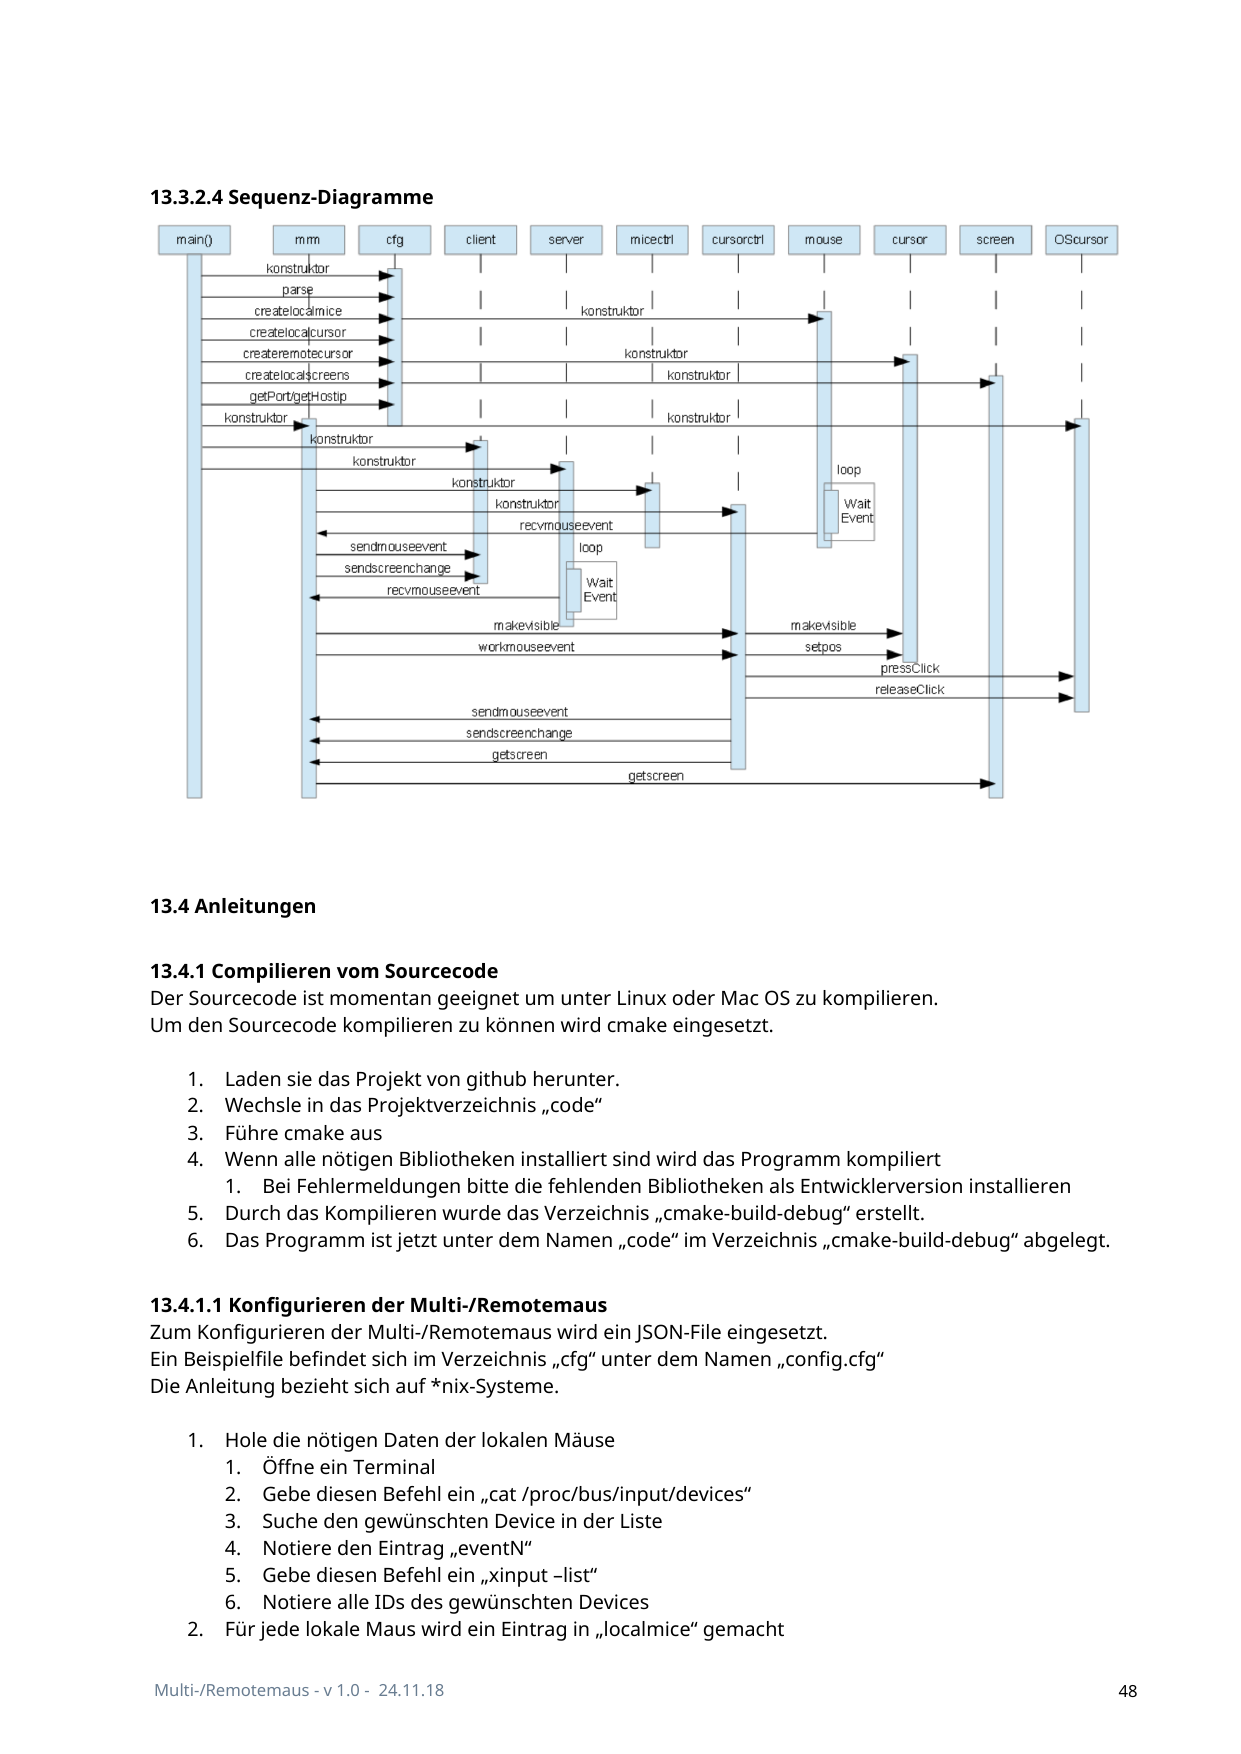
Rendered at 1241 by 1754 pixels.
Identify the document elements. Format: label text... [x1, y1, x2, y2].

text Die Anleitung bezieht sich auf *nix-Systeme. [149, 1372, 1136, 1399]
list Gebe diesen Befehl ein „xinput –list“ [224, 1561, 1136, 1588]
subtitle Sequenz-Diagramme [149, 183, 1136, 210]
list Laden sie das Projekt von github herunter. [187, 1065, 1136, 1092]
text Ein Beispielfile befindet sich im Verzeichnis „cfg“ unter dem Namen „config.cfg“ [149, 1345, 1136, 1372]
list Gebe diesen Befehl ein „cat /proc/bus/input/devices“ [224, 1480, 1136, 1507]
list Durch das Kompilieren wurde das Verzeichnis „cmake-build-debug“ erstellt. [187, 1200, 1136, 1227]
picture [149, 210, 1136, 828]
list Bei Fehlermeldungen bitte die fehlenden Bibliotheken als Entwicklerversion installieren [224, 1173, 1136, 1200]
subtitle Compilieren vom Sourcecode [149, 957, 1136, 984]
subtitle Anleitungen [149, 892, 1136, 919]
list Wenn alle nötigen Bibliotheken installiert sind wird das Programm kompiliert [187, 1146, 1136, 1173]
list Notiere den Eintrag „eventN“ [224, 1534, 1136, 1561]
text Um den Sourcecode kompilieren zu können wird cmake eingesetzt. [149, 1011, 1136, 1038]
list Öffne ein Terminal [224, 1453, 1136, 1480]
list Führe cmake aus [187, 1119, 1136, 1146]
list Wechsle in das Projektverzeichnis „code“ [187, 1092, 1136, 1119]
list Hole die nötigen Daten der lokalen Mäuse [187, 1426, 1136, 1453]
text Der Sourcecode ist momentan geeignet um unter Linux oder Mac OS zu kompilieren. [149, 984, 1136, 1011]
list Für jede lokale Maus wird ein Eintrag in „localmice“ gemacht [187, 1615, 1136, 1642]
text Zum Konfigurieren der Multi-/Remotemaus wird ein JSON-File eingesetzt. [149, 1318, 1136, 1345]
list Das Programm ist jetzt unter dem Namen „code“ im Verzeichnis „cmake-build-debug“ abgelegt. [187, 1227, 1136, 1254]
subtitle Konfigurieren der Multi-/Remotemaus [149, 1291, 1136, 1318]
list Suche den gewünschten Device in der Liste [224, 1507, 1136, 1534]
list Notiere alle IDs des gewünschten Devices [224, 1588, 1136, 1615]
